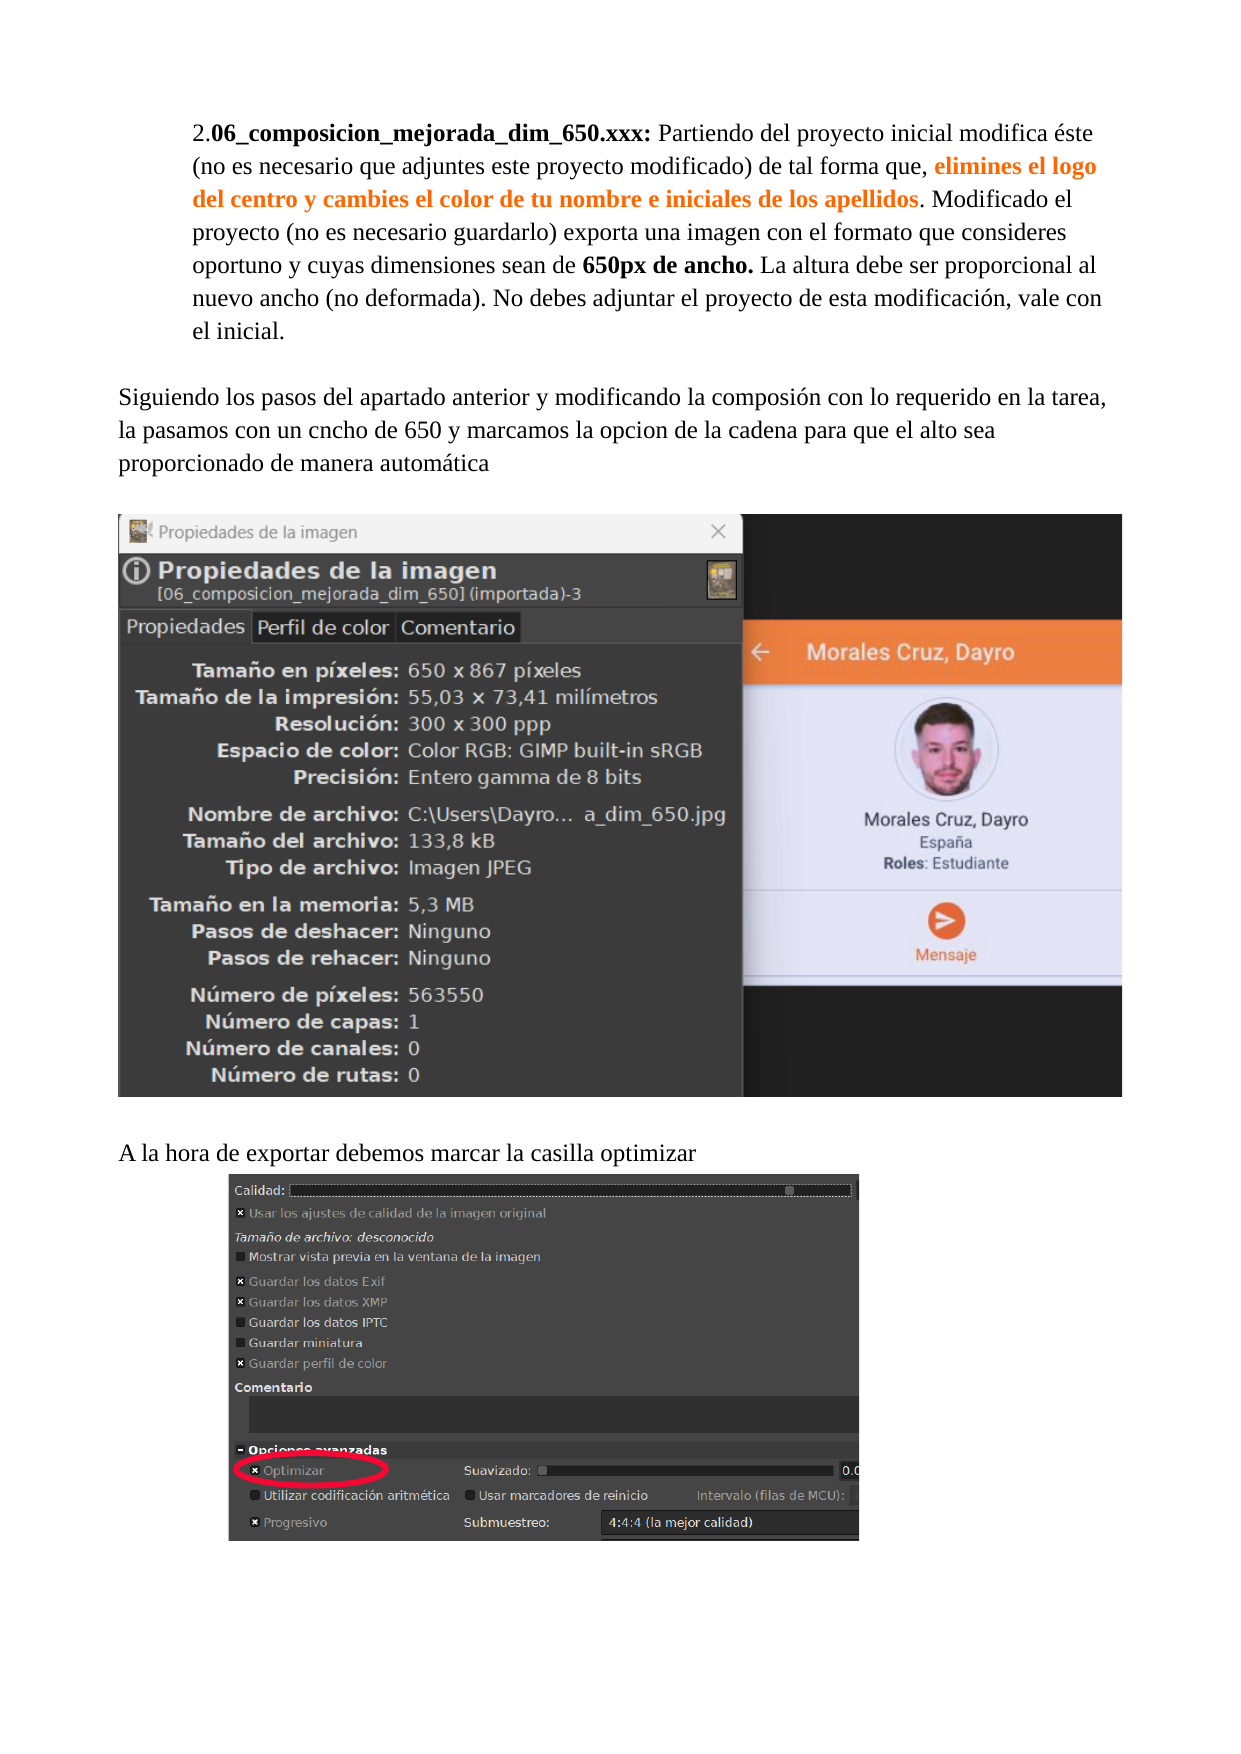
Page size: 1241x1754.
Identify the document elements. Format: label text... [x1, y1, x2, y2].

list 06_composicion_mejorada_dim_650.xxx: Partiendo del proyecto inicial modifica éste (no es necesario que adjuntes este proyecto modificado) de tal forma que, elimines el logo del centro y cambies el color de tu nombre e iniciales de los apellidos. Modificado el proyecto (no es necesario guardarlo) exporta una imagen con el formato que consideres oportuno y cuyas dimensiones sean de 650px de ancho. La altura debe ser proporcional al nuevo ancho (no deformada). No debes adjuntar el proyecto de esta modificación, vale con el inicial. [118, 118, 1122, 345]
picture [228, 1174, 860, 1541]
picture [118, 514, 1123, 1097]
text A la hora de exportar debemos marcar la casilla optimizar [118, 1138, 1122, 1167]
text Siguiendo los pasos del apartado anterior y modificando la composión con lo requerido en la tarea, la pasamos con un cncho de 650 y marcamos la opcion de la cadena para que el alto sea proporcionado de manera automática [118, 382, 1122, 477]
